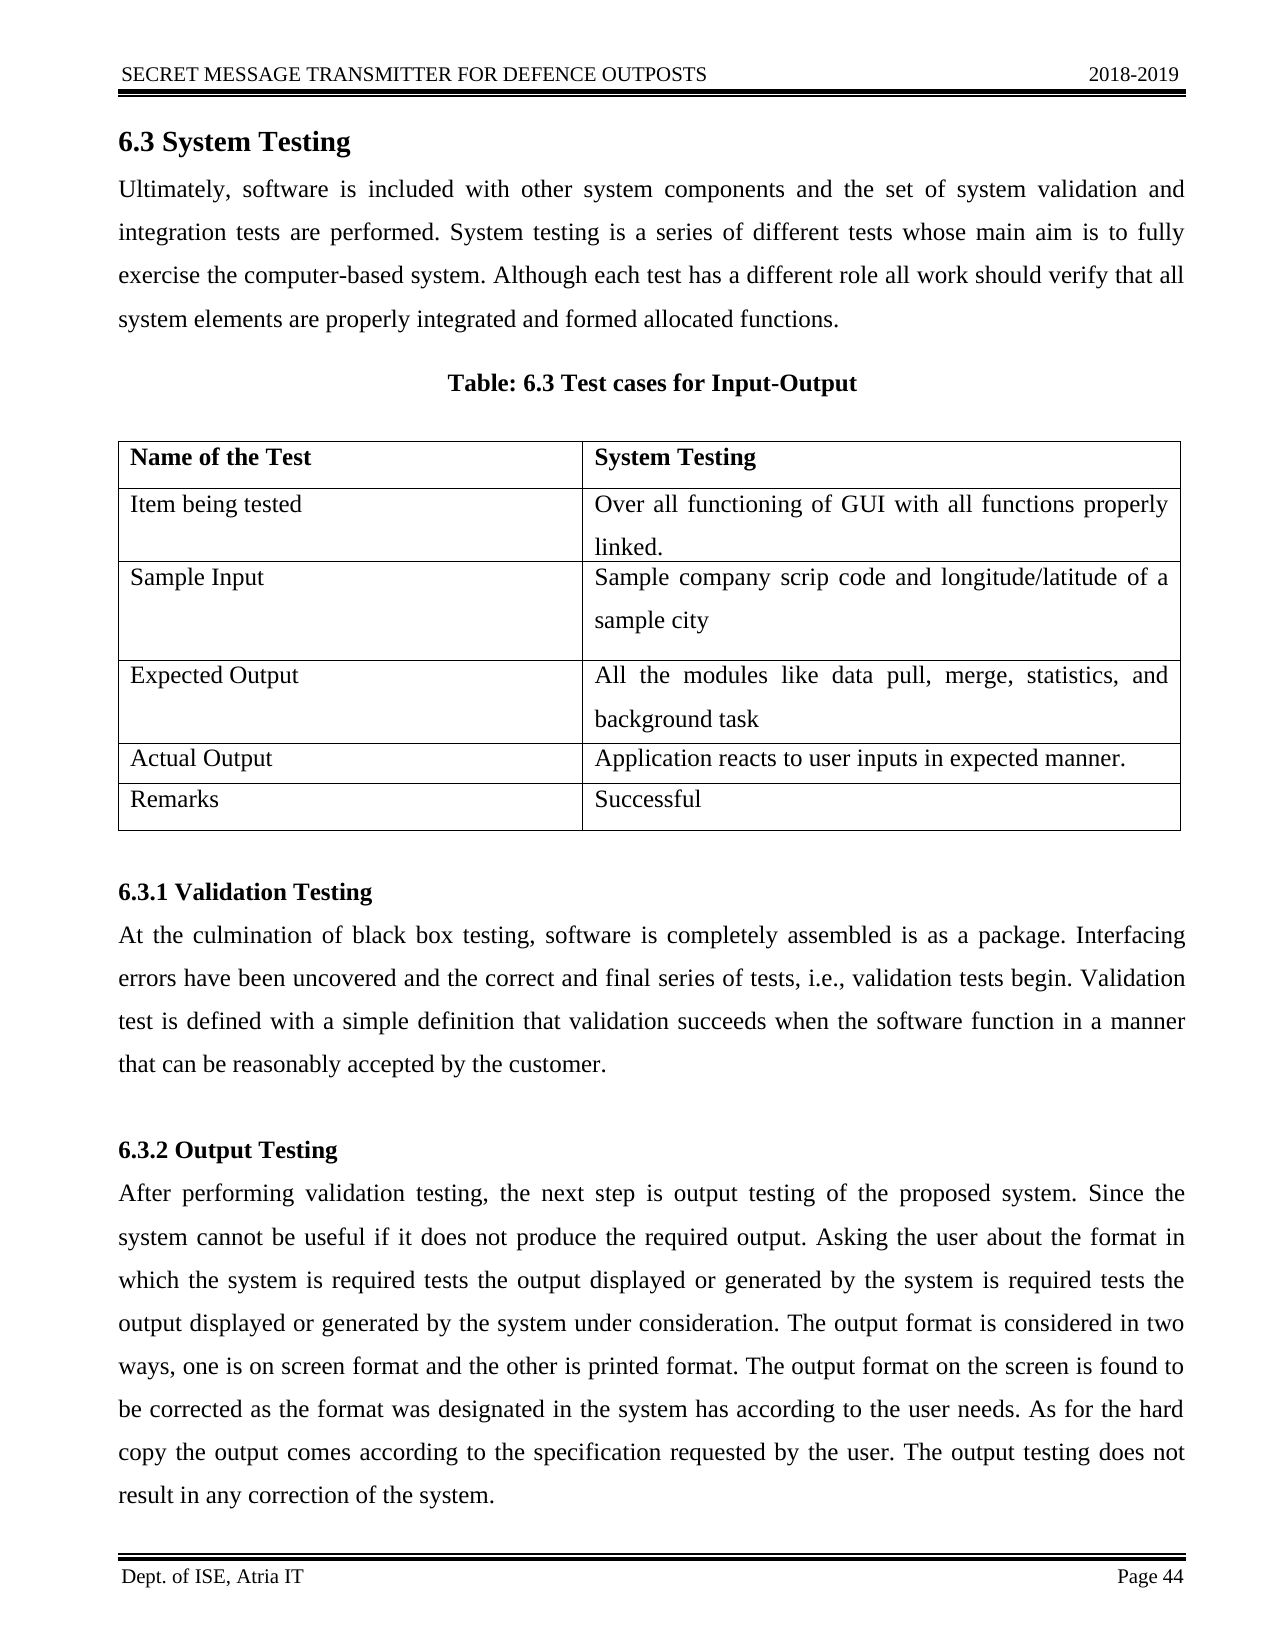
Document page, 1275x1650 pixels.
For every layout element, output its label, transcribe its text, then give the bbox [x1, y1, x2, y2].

text Ultimately, software is included with other system components and the set of system validation and integration tests are performed. System testing is a series of different tests whose main aim is to fully exercise the computer-based system. Although each test has a different role all work should verify that all system elements are properly integrated and formed allocated functions. [118, 174, 1186, 332]
table_cell Remarks [119, 784, 582, 830]
table_cell Actual Output [119, 744, 582, 783]
table_cell All the modules like data pull, merge, statistics, and background task [583, 661, 1180, 742]
table_cell Sample company scrip code and longitude/latitude of a sample city [583, 562, 1180, 659]
table_cell Over all functioning of GUI with all functions properly linked. [583, 489, 1180, 561]
text At the culmination of black box testing, software is completely assembled is as a package. Interfacing errors have been uncovered and the correct and final series of tests, i.e., validation tests begin. Validation test is defined with a simple definition that validation succeeds when the software function in a manner that can be reasonably accepted by the customer. [118, 920, 1186, 1078]
text 6.3.1 Validation Testing [118, 877, 1186, 905]
text 6.3.2 Output Testing [118, 1135, 1186, 1164]
table_cell Sample Input [119, 562, 582, 659]
text Table: 6.3 Test cases for Input-Output [118, 368, 1186, 396]
table_cell Expected Output [119, 661, 582, 742]
table_cell Successful [583, 784, 1180, 830]
text 6.3 System Testing [118, 124, 1186, 158]
table_cell Item being tested [119, 489, 582, 561]
table_cell Application reacts to user inputs in expected manner. [583, 744, 1180, 783]
text After performing validation testing, the next step is output testing of the proposed system. Since the system cannot be useful if it does not produce the required output. Asking the user about the format in which the system is required tests the output displayed or generated by the system is required tests the output displayed or generated by the system under consideration. The output format is considered in two ways, one is on screen format and the other is printed format. The output format on the screen is found to be corrected as the format was designated in the system has according to the user needs. As for the hard copy the output comes according to the specification requested by the user. The output testing does not result in any correction of the system. [118, 1178, 1186, 1509]
table_header System Testing [583, 442, 1180, 488]
table_header Name of the Test [119, 442, 582, 488]
